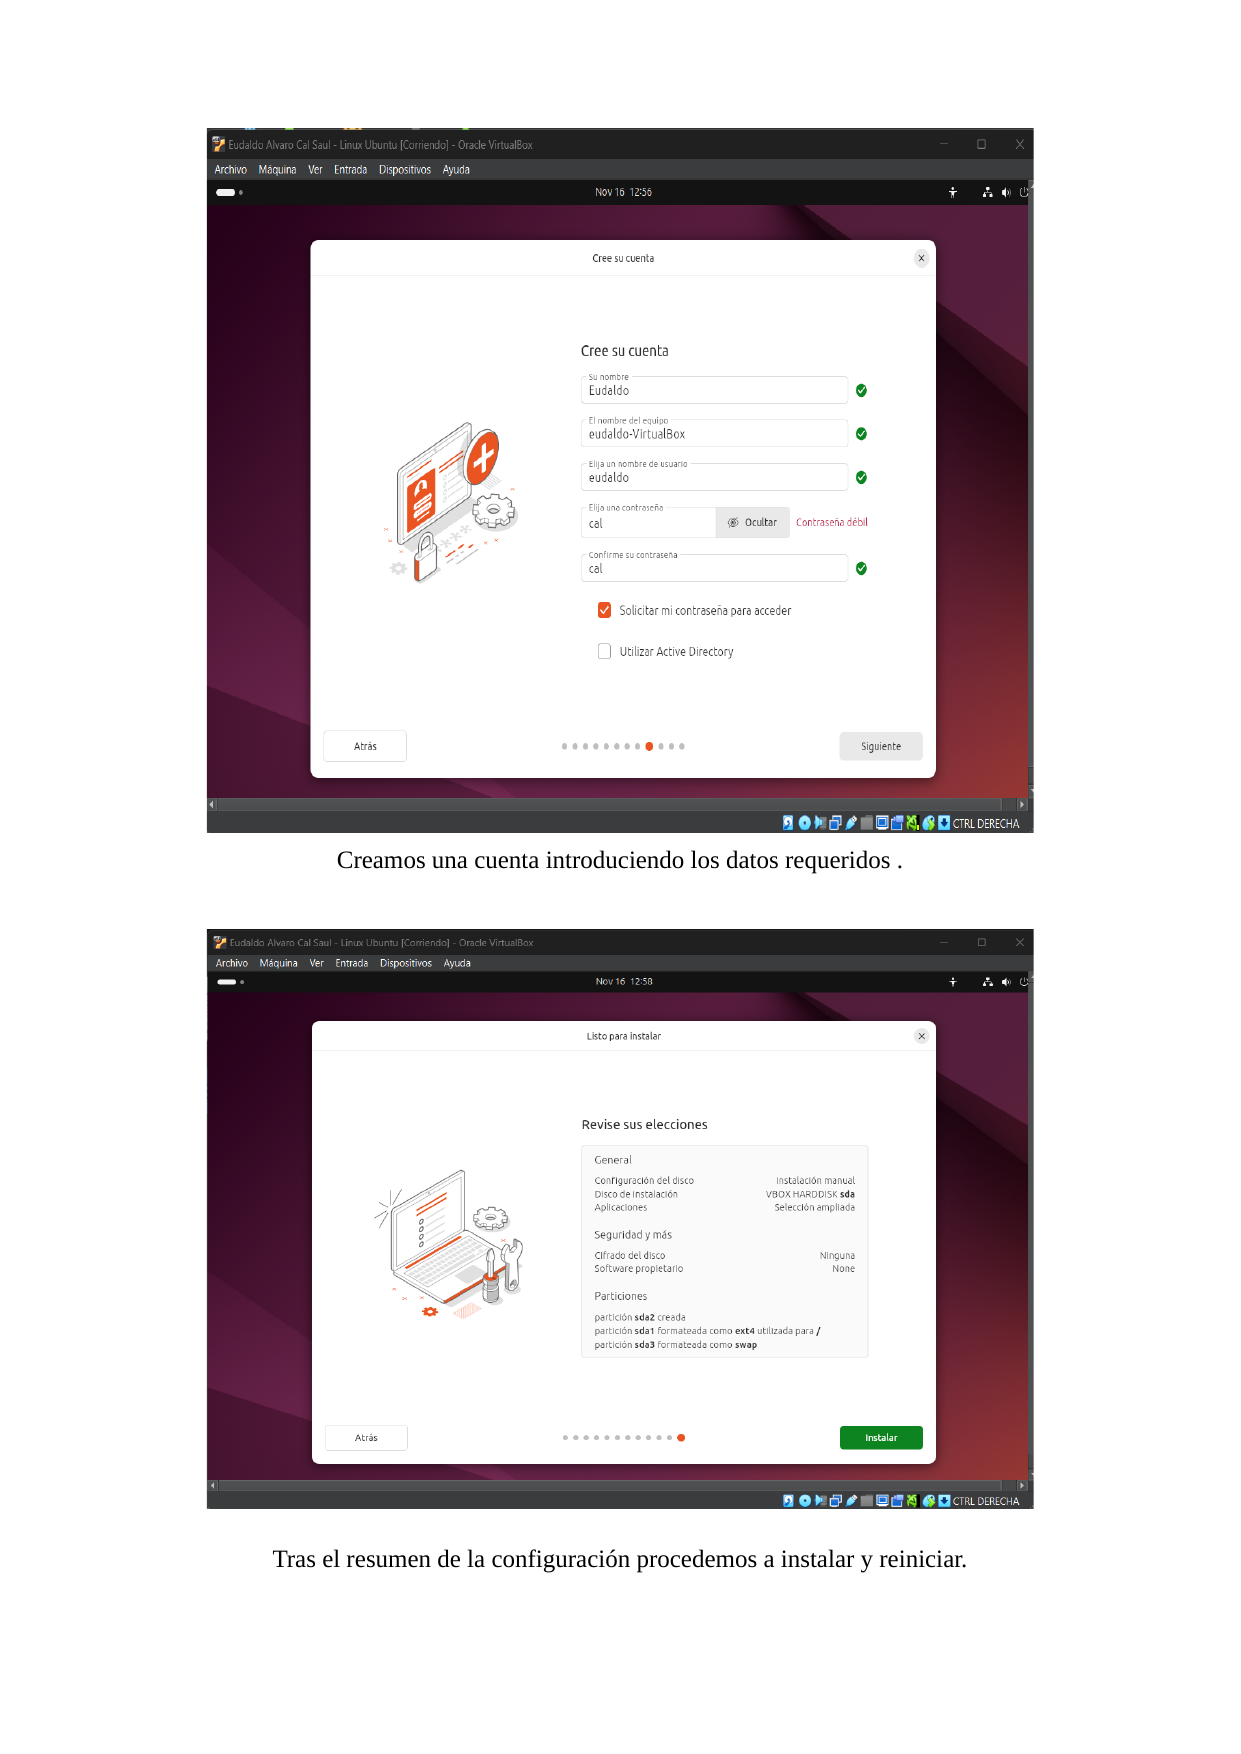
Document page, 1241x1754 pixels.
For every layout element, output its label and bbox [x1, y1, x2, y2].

picture [206, 128, 1034, 833]
picture [206, 929, 1034, 1509]
